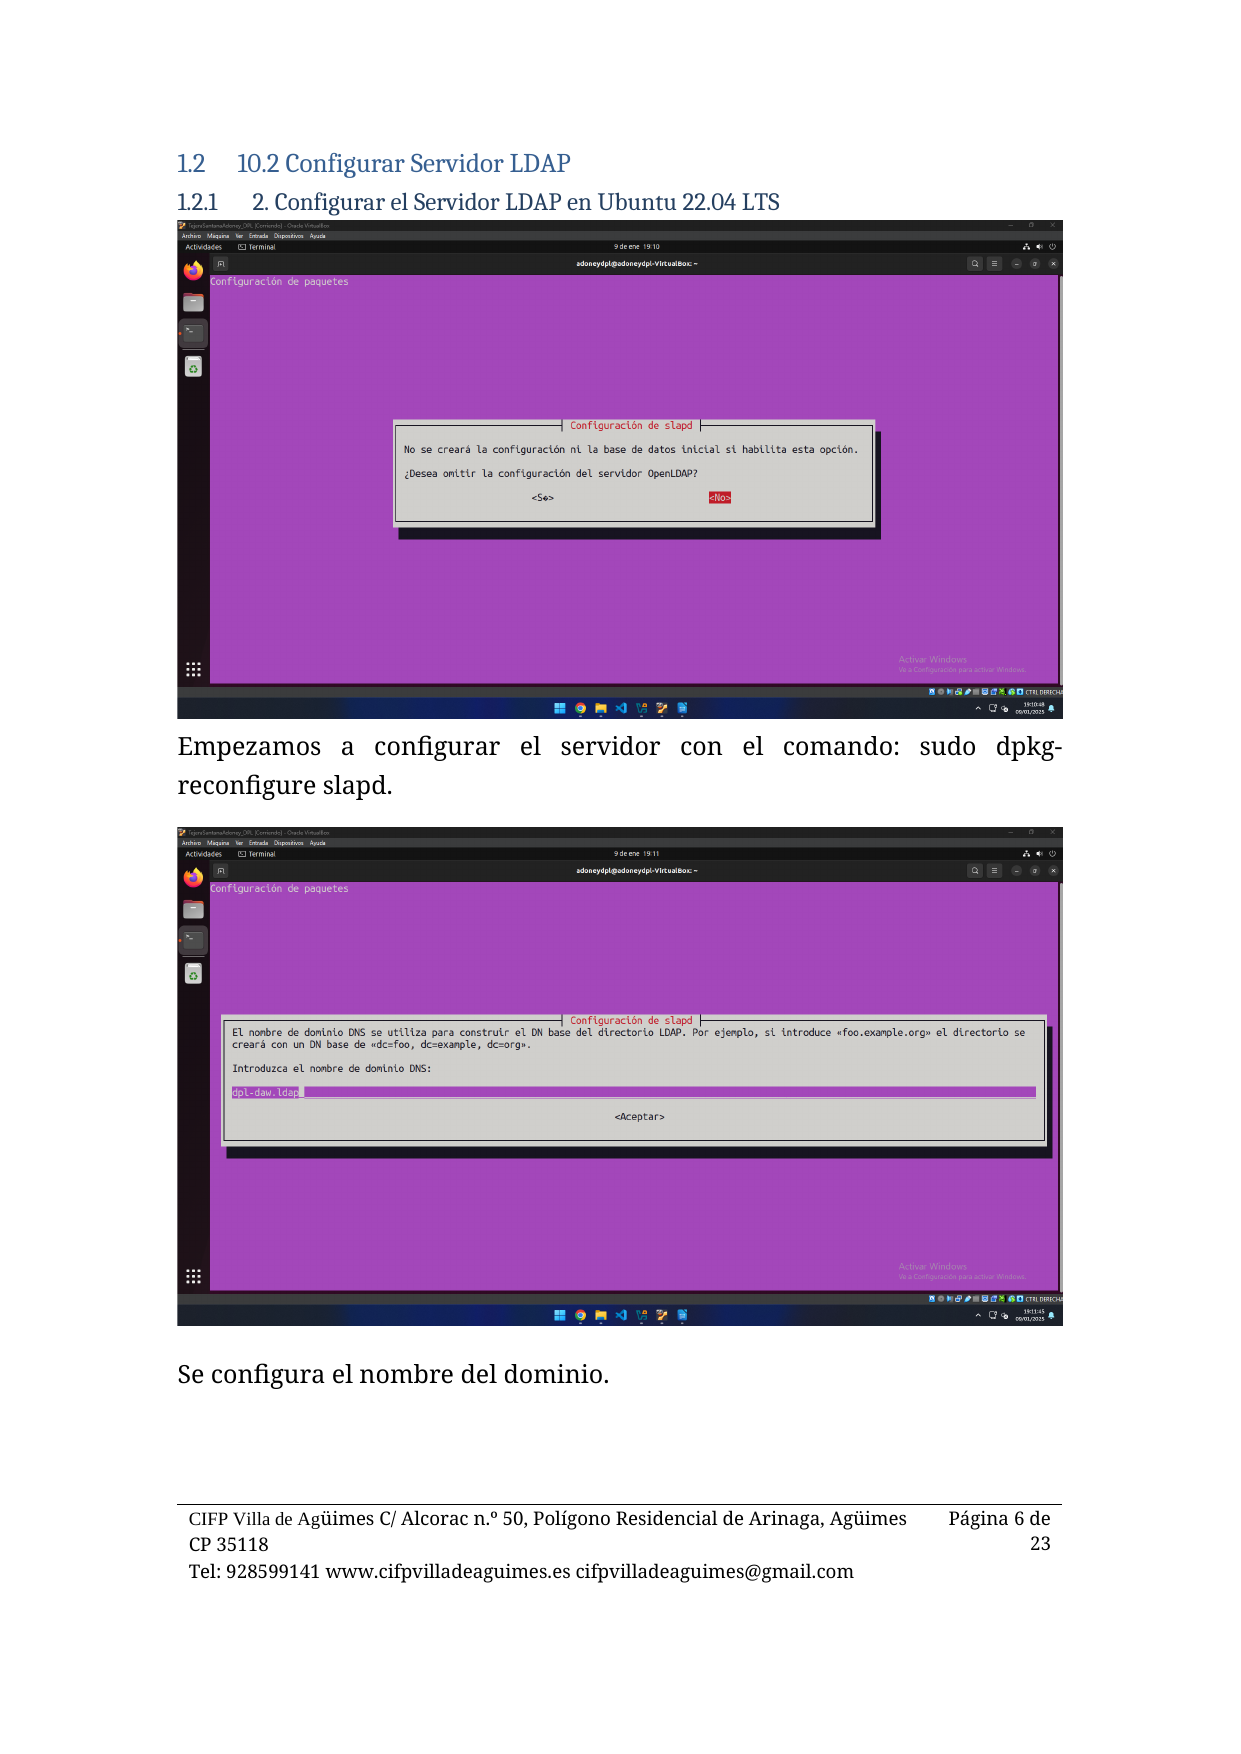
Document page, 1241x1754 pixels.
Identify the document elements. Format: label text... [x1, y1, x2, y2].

text Empezamos a configurar el servidor con el comando: sudo dpkg-reconfigure slapd. [177, 719, 1063, 801]
subtitle 2. Configurar el Servidor LDAP en Ubuntu 22.04 LTS [177, 187, 1063, 216]
text Se configura el nombre del dominio. [177, 1326, 1063, 1391]
picture [177, 827, 1063, 1326]
picture [177, 220, 1063, 719]
subtitle 10.2 Configurar Servidor LDAP [177, 148, 1063, 179]
